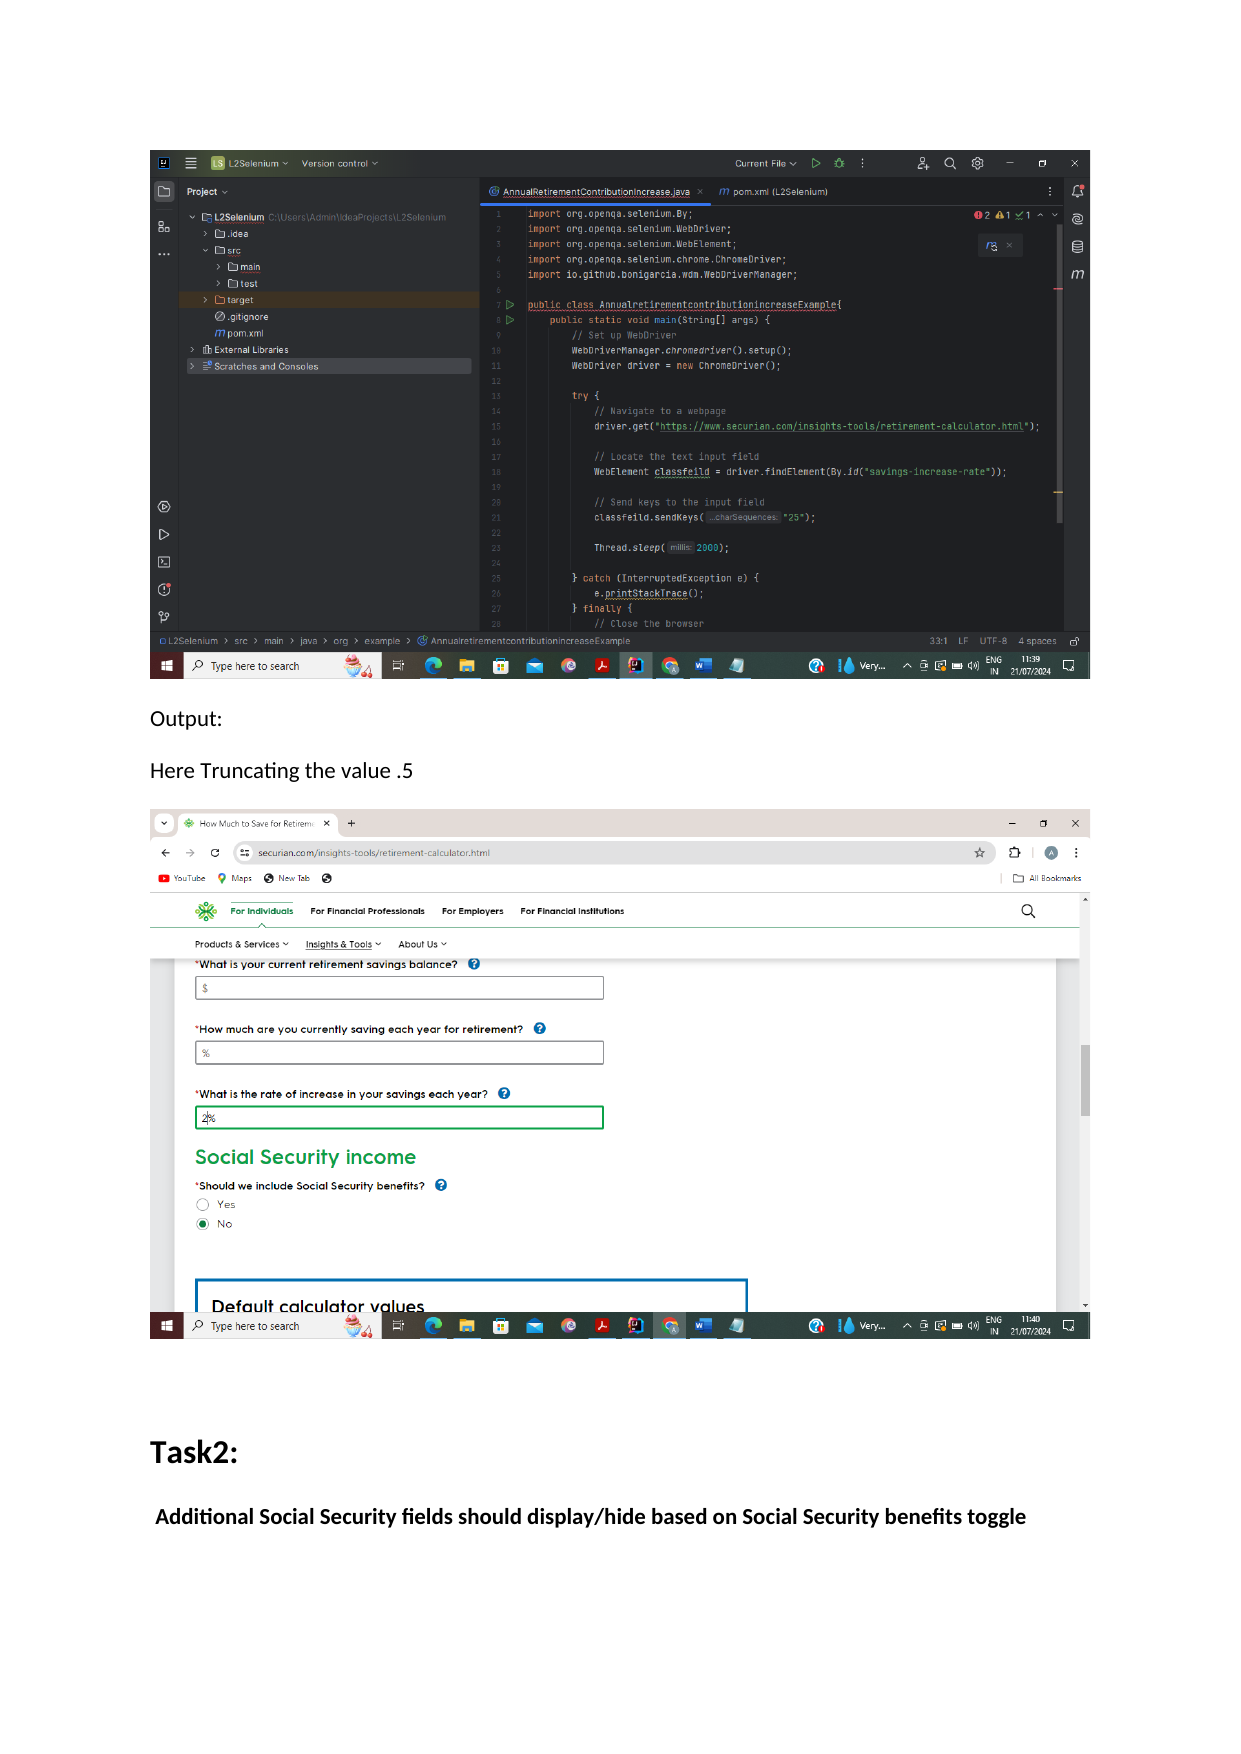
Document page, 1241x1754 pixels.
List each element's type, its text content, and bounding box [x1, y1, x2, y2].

text Additional Social Security fields should display/hide based on Social Security benefits toggle [150, 1502, 1090, 1530]
text Output: [150, 704, 1090, 732]
text Here Truncating the value .5 [150, 757, 1090, 785]
text Task2: [150, 1431, 1090, 1472]
